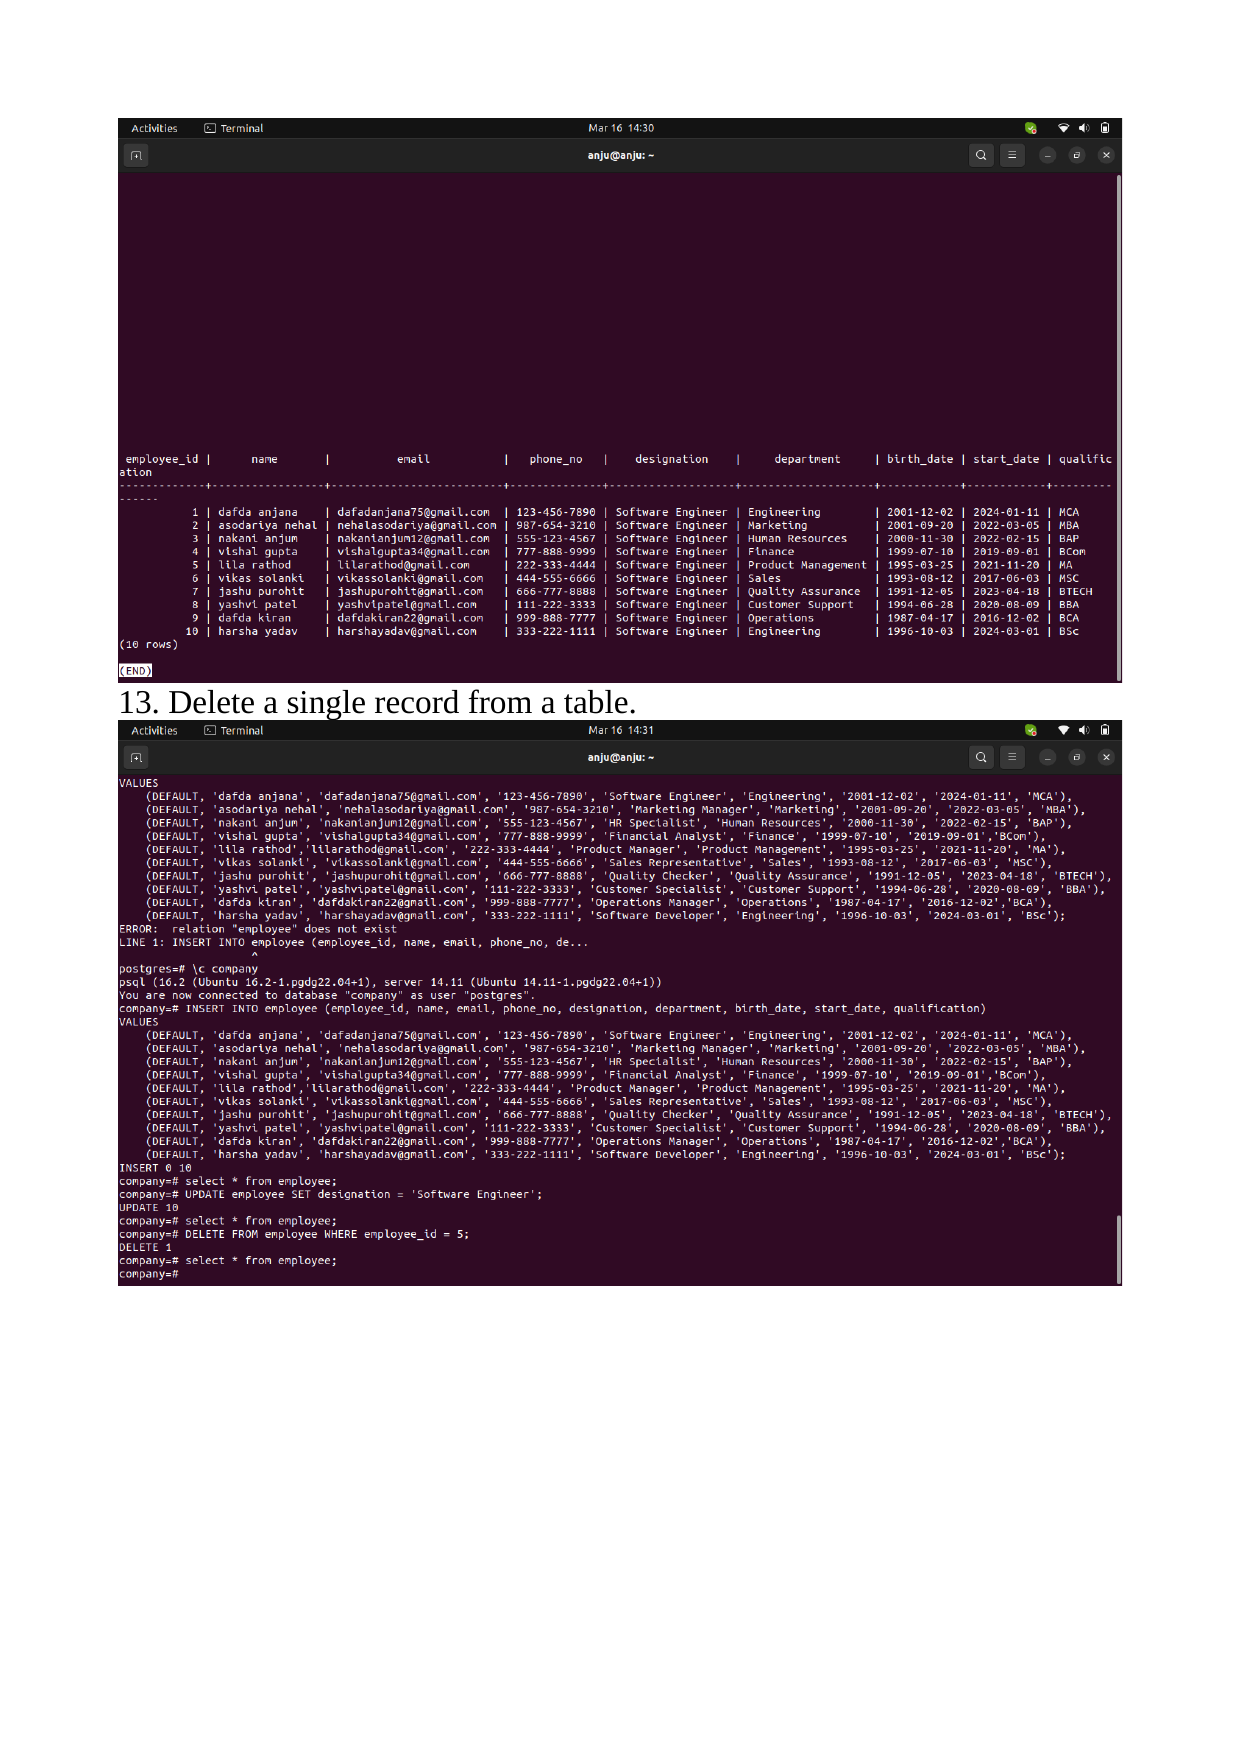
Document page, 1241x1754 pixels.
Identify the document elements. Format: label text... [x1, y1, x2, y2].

text 13. Delete a single record from a table. [118, 683, 1122, 720]
picture [118, 118, 1123, 683]
picture [118, 720, 1123, 1286]
